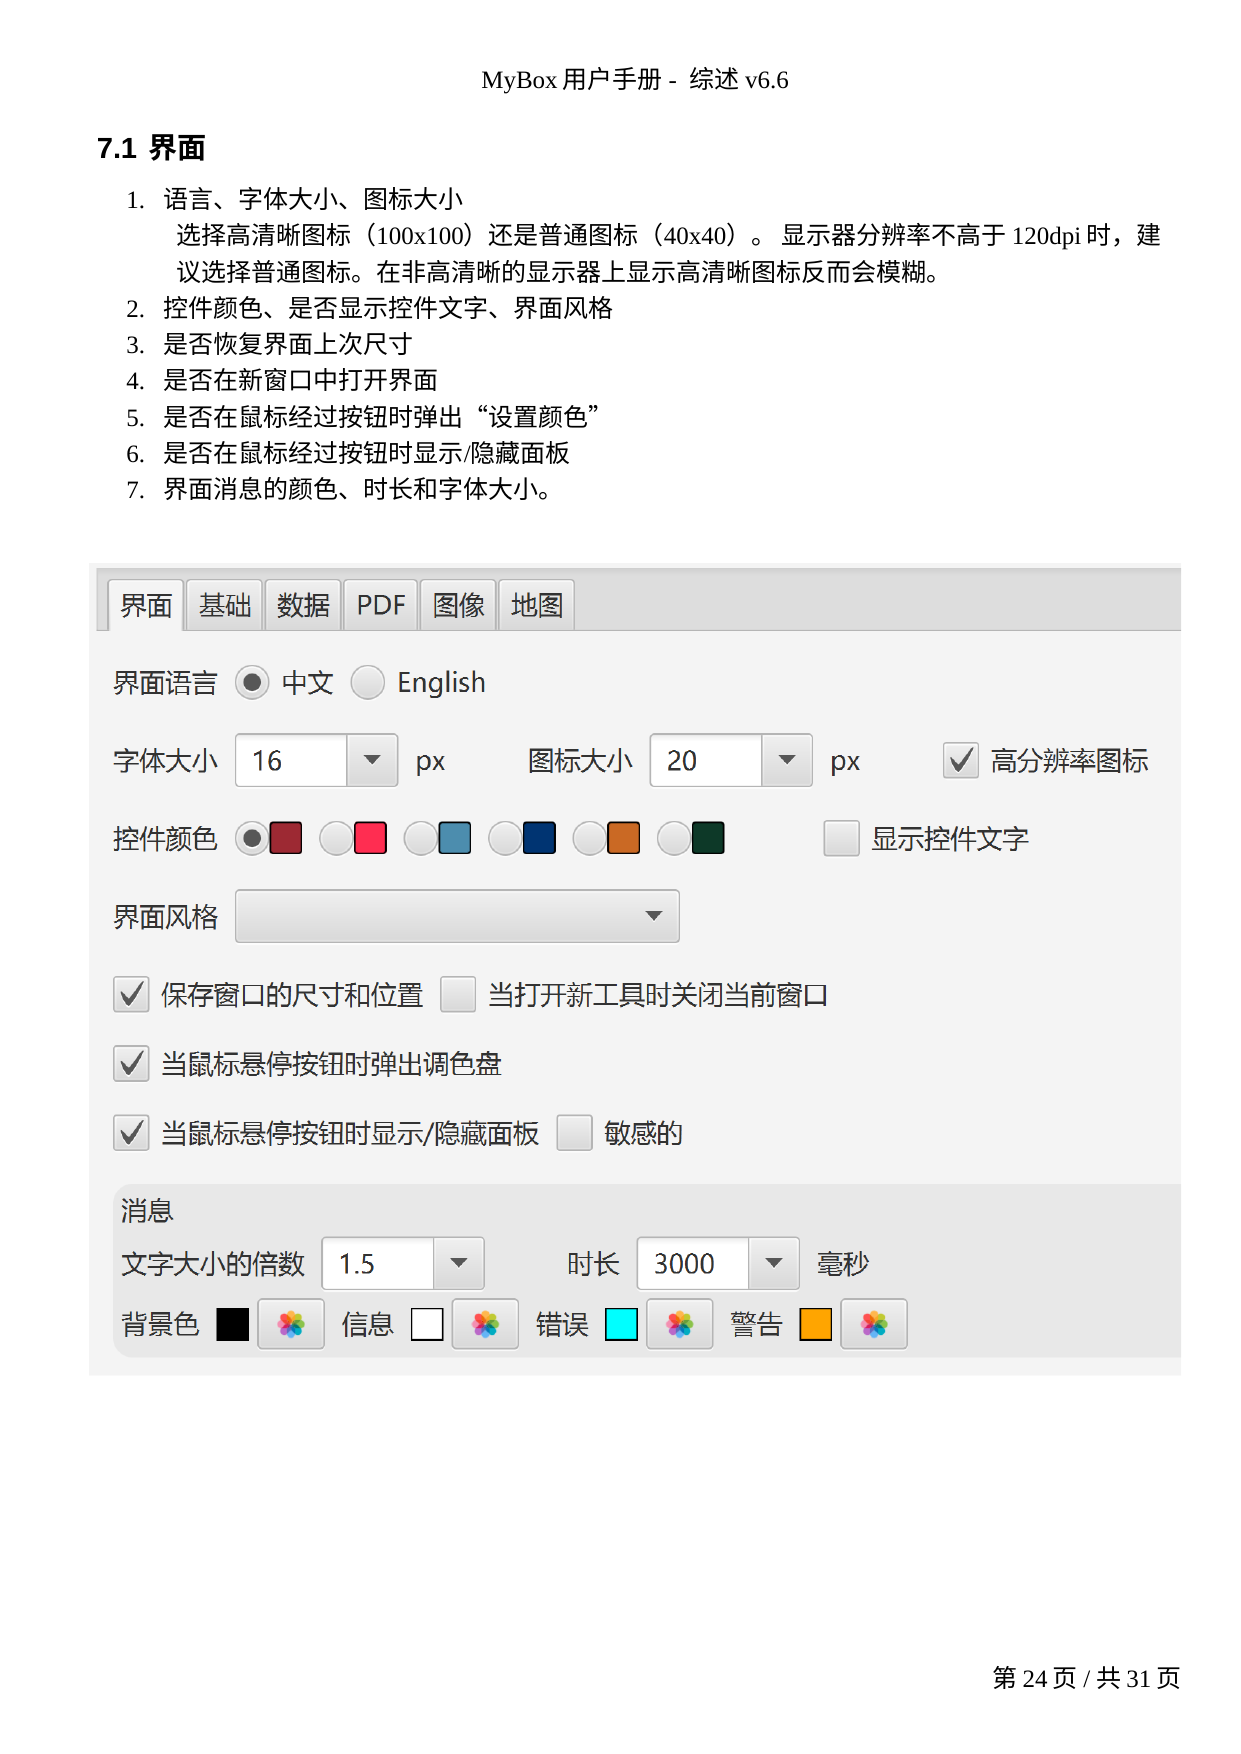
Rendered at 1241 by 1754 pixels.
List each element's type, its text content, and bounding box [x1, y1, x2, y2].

subtitle 界面 [88, 125, 1181, 167]
list 是否在鼠标经过按钮时显示/隐藏面板 [126, 433, 1181, 469]
list 语言、字体大小、图标大小 [126, 179, 1181, 216]
list 界面消息的颜色、时长和字体大小。 [126, 469, 1181, 506]
text 选择高清晰图标（100x100）还是普通图标（40x40）。 显示器分辨率不高于120dpi时，建议选择普通图标。在非高清晰的显示器上显示高清晰图标反而会模糊。 [176, 216, 1181, 288]
picture [88, 563, 1182, 1376]
list 是否在鼠标经过按钮时弹出“设置颜色” [126, 397, 1181, 433]
list 控件颜色、是否显示控件文字、界面风格 [126, 288, 1181, 324]
list 是否恢复界面上次尺寸 [126, 324, 1181, 361]
list 是否在新窗口中打开界面 [126, 361, 1181, 397]
